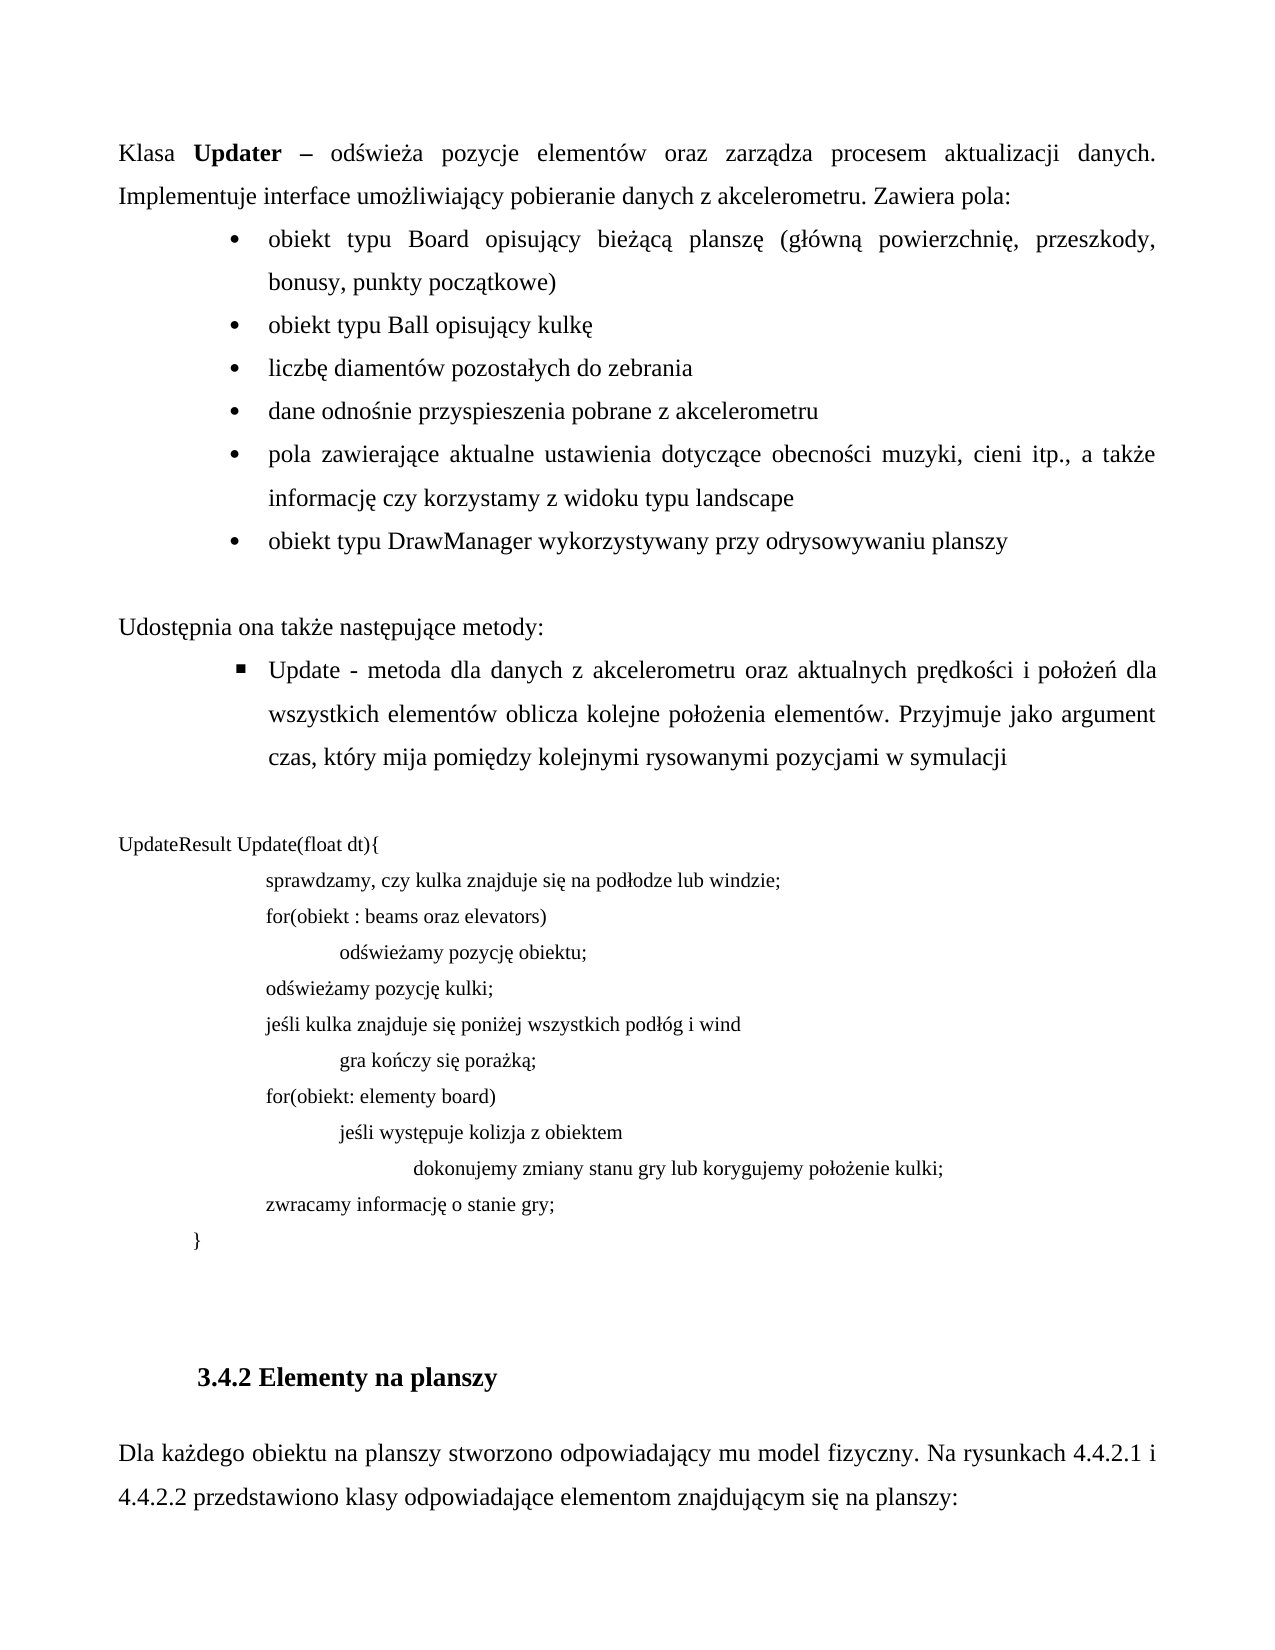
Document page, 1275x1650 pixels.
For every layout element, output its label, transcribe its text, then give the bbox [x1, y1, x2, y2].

text Klasa Updater – odświeża pozycje elementów oraz zarządza procesem aktualizacji danych. Implementuje interface umożliwiający pobieranie danych z akcelerometru. Zawiera pola: [118, 138, 1157, 209]
text UpdateResult Update(float dt){ [118, 832, 1157, 856]
list dane odnośnie przyspieszenia pobrane z akcelerometru [231, 396, 1157, 425]
list obiekt typu Ball opisujący kulkę [231, 310, 1157, 339]
list obiekt typu DrawManager wykorzystywany przy odrysowywaniu planszy [231, 526, 1157, 554]
text Dla każdego obiektu na planszy stworzono odpowiadający mu model fizyczny. Na rysunkach 4.4.2.1 i 4.4.2.2 przedstawiono klasy odpowiadające elementom znajdującym się na planszy: [118, 1438, 1157, 1510]
list obiekt typu Board opisujący bieżącą planszę (główną powierzchnię, przeszkody, bonusy, punkty początkowe) [231, 224, 1157, 296]
list liczbę diamentów pozostałych do zebrania [231, 353, 1157, 382]
text for(obiekt: elementy board) [118, 1084, 1157, 1108]
text gra kończy się porażką; [118, 1048, 1157, 1072]
text } [118, 1228, 1157, 1252]
text odświeżamy pozycję kulki; [118, 976, 1157, 1000]
text jeśli występuje kolizja z obiektem [118, 1120, 1157, 1144]
list pola zawierające aktualne ustawienia dotyczące obecności muzyki, cieni itp., a także informację czy korzystamy z widoku typu landscape [231, 439, 1157, 511]
text Udostępnia ona także następujące metody: [118, 612, 1157, 641]
list Update - metoda dla danych z akcelerometru oraz aktualnych prędkości i położeń dla wszystkich elementów oblicza kolejne położenia elementów. Przyjmuje jako argument czas, który mija pomiędzy kolejnymi rysowanymi pozycjami w symulacji [231, 655, 1157, 771]
subtitle Elementy na planszy [191, 1361, 1157, 1392]
text odświeżamy pozycję obiektu; [118, 940, 1157, 964]
text for(obiekt : beams oraz elevators) [118, 904, 1157, 928]
text dokonujemy zmiany stanu gry lub korygujemy położenie kulki; [118, 1156, 1157, 1180]
text sprawdzamy, czy kulka znajduje się na podłodze lub windzie; [118, 868, 1157, 892]
text jeśli kulka znajduje się poniżej wszystkich podłóg i wind [118, 1012, 1157, 1036]
text zwracamy informację o stanie gry; [118, 1192, 1157, 1216]
